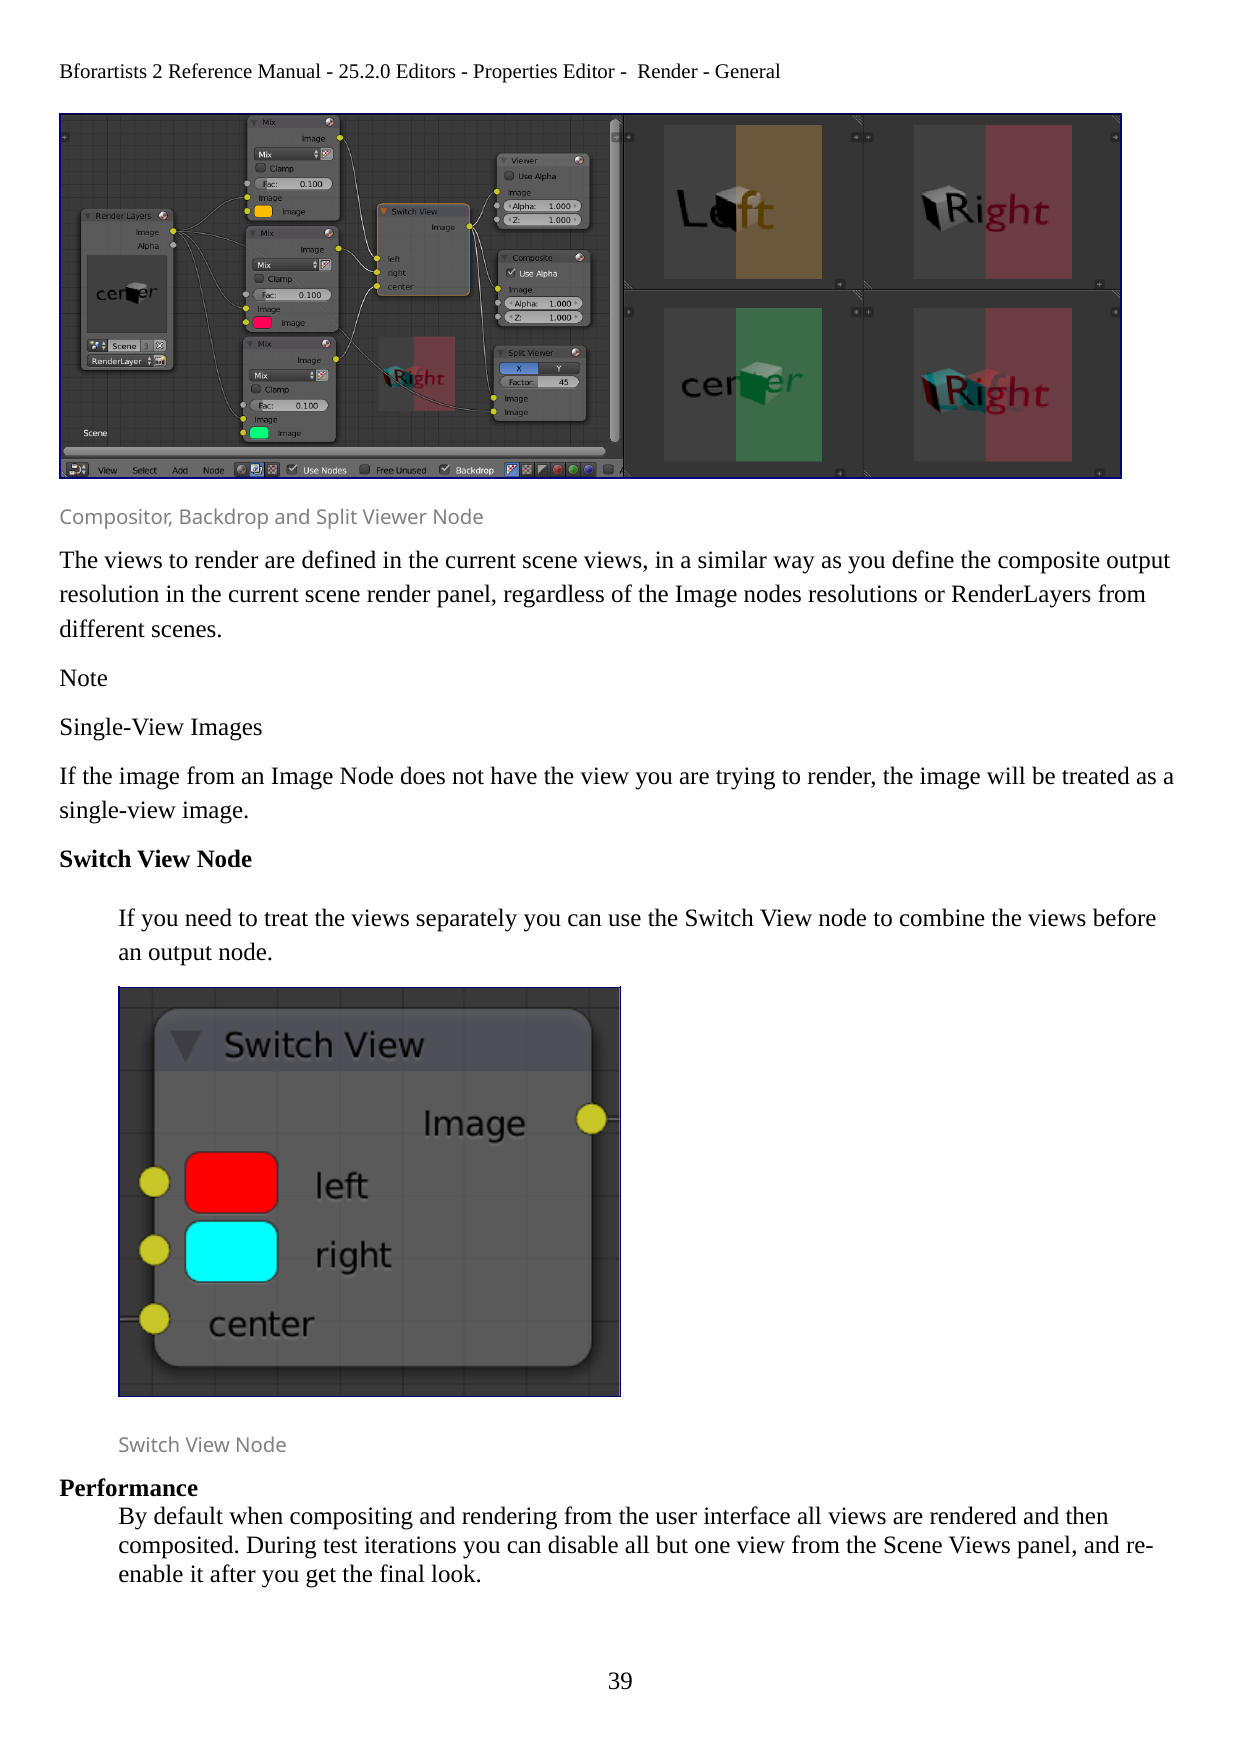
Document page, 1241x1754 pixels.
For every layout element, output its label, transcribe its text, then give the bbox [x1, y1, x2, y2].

text Note [59, 663, 1181, 692]
text Single-View Images [59, 712, 1181, 741]
picture [61, 114, 1120, 477]
text Switch View Node [118, 1427, 1181, 1458]
subtitle Switch View Node [59, 844, 1181, 873]
text Compositor, Backdrop and Split Viewer Node [59, 499, 1181, 530]
subtitle Performance [59, 1473, 1181, 1501]
text If you need to treat the views separately you can use the Switch View node to combine the views before an output node. [118, 903, 1181, 966]
text If the image from an Image Node does not have the view you are trying to render, the image will be treated as a single-view image. [59, 761, 1181, 824]
list By default when compositing and rendering from the user interface all views are rendered and then composited. During test iterations you can disable all but one view from the Scene Views panel, and re-enable it after you get the final look. [118, 1501, 1181, 1588]
text The views to render are defined in the current scene views, in a similar way as you define the composite output resolution in the current scene render panel, regardless of the Image nodes resolutions or RenderLayers from different scenes. [59, 545, 1181, 643]
picture [120, 988, 620, 1396]
